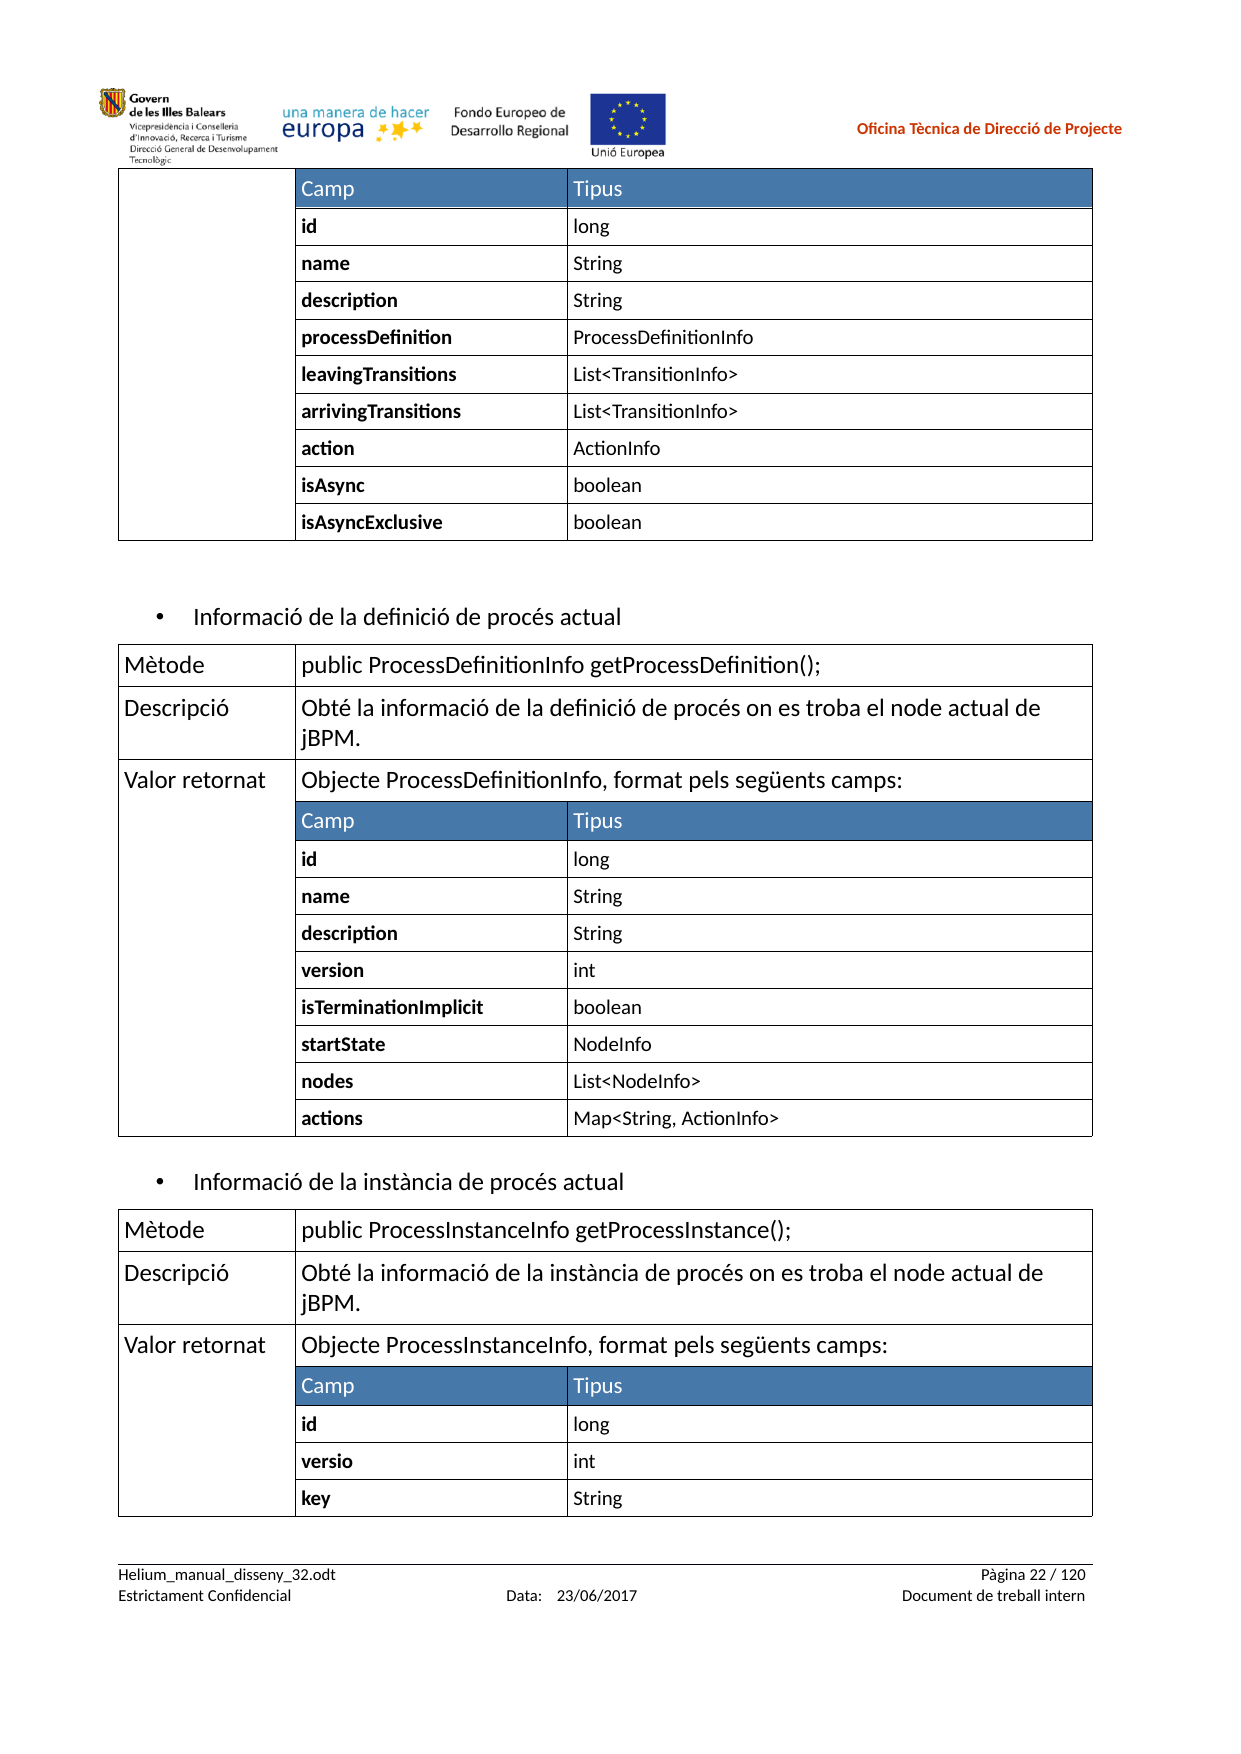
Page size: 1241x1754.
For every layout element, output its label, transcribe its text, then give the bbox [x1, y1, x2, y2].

table_cell int [568, 952, 1092, 988]
table_cell Camp [296, 1367, 567, 1405]
table_cell key [296, 1480, 567, 1516]
table_cell Camp [296, 169, 567, 207]
table_cell String [568, 915, 1092, 951]
table_header public ProcessInstanceInfo getProcessInstance(); [296, 1210, 1092, 1251]
table_cell NodeInfo [568, 1026, 1092, 1062]
picture [99, 87, 668, 166]
table_cell startState [296, 1026, 567, 1062]
table_cell long [568, 1406, 1092, 1442]
table_cell boolean [568, 467, 1092, 503]
table_cell Obté la informació de la instància de procés on es troba el node actual de jBPM. [296, 1252, 1092, 1323]
table_cell int [568, 1443, 1092, 1479]
table_cell String [568, 1480, 1092, 1516]
table_cell ActionInfo [568, 430, 1092, 466]
table_header Mètode [119, 645, 295, 686]
table_cell name [296, 246, 567, 281]
table_cell Tipus [568, 1367, 1092, 1405]
table_cell description [296, 282, 567, 318]
table_cell nodes [296, 1063, 567, 1099]
table_cell action [296, 430, 567, 466]
table_cell id [296, 209, 567, 244]
table_cell String [568, 282, 1092, 318]
table_header Mètode [119, 1210, 295, 1251]
table_cell boolean [568, 989, 1092, 1025]
table_cell Descripció [119, 1252, 295, 1323]
table_cell isAsync [296, 467, 567, 503]
table_cell String [568, 246, 1092, 281]
table_cell Objecte ProcessInstanceInfo, format pels següents camps: [296, 1325, 1092, 1366]
table_cell isAsyncExclusive [296, 504, 567, 540]
list Informació de la definició de procés actual [156, 601, 1122, 632]
table_cell String [568, 878, 1092, 914]
table_cell actions [296, 1100, 567, 1136]
table_cell Camp [296, 802, 567, 840]
table_cell Descripció [119, 687, 295, 758]
table_header public ProcessDefinitionInfo getProcessDefinition(); [296, 645, 1092, 686]
table_cell Obté la informació de la definició de procés on es troba el node actual de jBPM. [296, 687, 1092, 758]
table_cell Tipus [568, 802, 1092, 840]
table_cell id [296, 1406, 567, 1442]
table_cell Map<String, ActionInfo> [568, 1100, 1092, 1136]
table_cell ProcessDefinitionInfo [568, 320, 1092, 355]
table_cell Objecte ProcessDefinitionInfo, format pels següents camps: [296, 760, 1092, 801]
table_cell version [296, 952, 567, 988]
table_cell leavingTransitions [296, 356, 567, 392]
table_cell id [296, 841, 567, 877]
table_cell [119, 169, 295, 540]
table_cell long [568, 841, 1092, 877]
table_cell Valor retornat [119, 1325, 295, 1516]
list Informació de la instància de procés actual [156, 1167, 1122, 1197]
table_cell name [296, 878, 567, 914]
table_cell Valor retornat [119, 760, 295, 1136]
table_cell long [568, 209, 1092, 244]
table_cell description [296, 915, 567, 951]
table_cell arrivingTransitions [296, 394, 567, 429]
table_cell boolean [568, 504, 1092, 540]
table_cell Tipus [568, 169, 1092, 207]
table_cell isTerminationImplicit [296, 989, 567, 1025]
table_cell List<TransitionInfo> [568, 394, 1092, 429]
table_cell List<TransitionInfo> [568, 356, 1092, 392]
table_cell List<NodeInfo> [568, 1063, 1092, 1099]
table_cell versio [296, 1443, 567, 1479]
table_cell processDefinition [296, 320, 567, 355]
